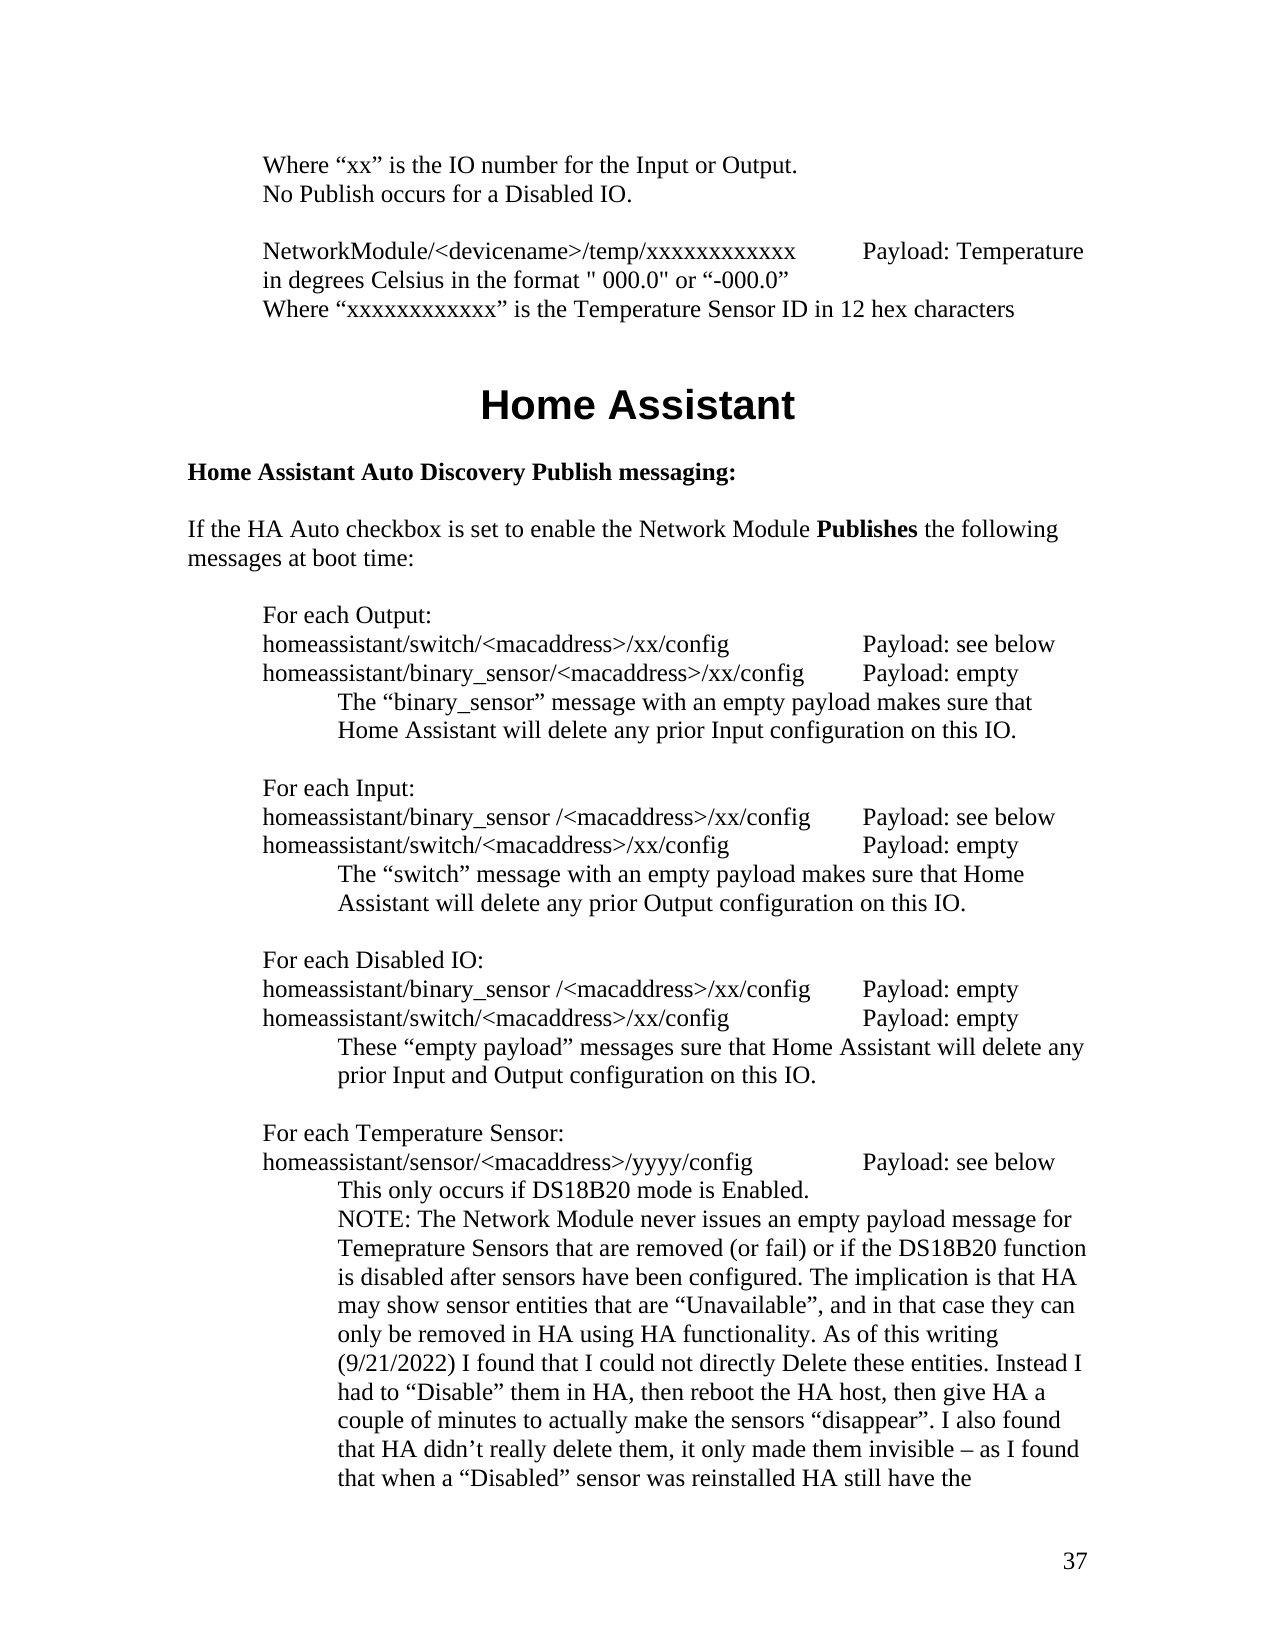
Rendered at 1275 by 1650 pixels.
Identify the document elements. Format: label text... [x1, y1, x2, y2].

text homeassistant/binary_sensor/<macaddress>/xx/config Payload: empty [262, 658, 1087, 687]
text For each Disabled IO: [262, 945, 1087, 974]
text For each Temperature Sensor: [262, 1118, 1087, 1147]
text Where “xx” is the IO number for the Input or Output. [187, 150, 1087, 179]
text The “switch” message with an empty payload makes sure that Home Assistant will delete any prior Output configuration on this IO. [337, 859, 1087, 917]
text homeassistant/switch/<macaddress>/xx/config Payload: empty [262, 830, 1087, 859]
text homeassistant/binary_sensor /<macaddress>/xx/config Payload: empty [187, 974, 1087, 1003]
text The “binary_sensor” message with an empty payload makes sure that Home Assistant will delete any prior Input configuration on this IO. [337, 687, 1087, 744]
text NetworkModule/<devicename>/temp/xxxxxxxxxxxx Payload: Temperature in degrees Celsius in the format " 000.0" or “-000.0” [262, 236, 1087, 294]
text If the HA Auto checkbox is set to enable the Network Module Publishes the following messages at boot time: [187, 514, 1087, 572]
text homeassistant/switch/<macaddress>/xx/config Payload: empty [262, 1003, 1087, 1032]
text homeassistant/switch/<macaddress>/xx/config Payload: see below [187, 629, 1087, 658]
text homeassistant/sensor/<macaddress>/yyyy/config Payload: see below [187, 1147, 1087, 1175]
text Home Assistant Auto Discovery Publish messaging: [187, 457, 1087, 485]
text Home Assistant [187, 380, 1087, 428]
text Where “xxxxxxxxxxxx” is the Temperature Sensor ID in 12 hex characters [262, 294, 1087, 322]
text homeassistant/binary_sensor /<macaddress>/xx/config Payload: see below [187, 802, 1087, 830]
text These “empty payload” messages sure that Home Assistant will delete any prior Input and Output configuration on this IO. [337, 1032, 1087, 1089]
text For each Output: [187, 600, 1087, 629]
text This only occurs if DS18B20 mode is Enabled. [337, 1175, 1087, 1204]
text No Publish occurs for a Disabled IO. [187, 179, 1087, 207]
text For each Input: [187, 773, 1087, 802]
text NOTE: The Network Module never issues an empty payload message for Temeprature Sensors that are removed (or fail) or if the DS18B20 function is disabled after sensors have been configured. The implication is that HA may show sensor entities that are “Unavailable”, and in that case they can only be removed in HA using HA functionality. As of this writing (9/21/2022) I found that I could not directly Delete these entities. Instead I had to “Disable” them in HA, then reboot the HA host, then give HA a couple of minutes to actually make the sensors “disappear”. I also found that HA didn’t really delete them, it only made them invisible – as I found that when a “Disabled” sensor was reinstalled HA still have the [337, 1204, 1087, 1492]
